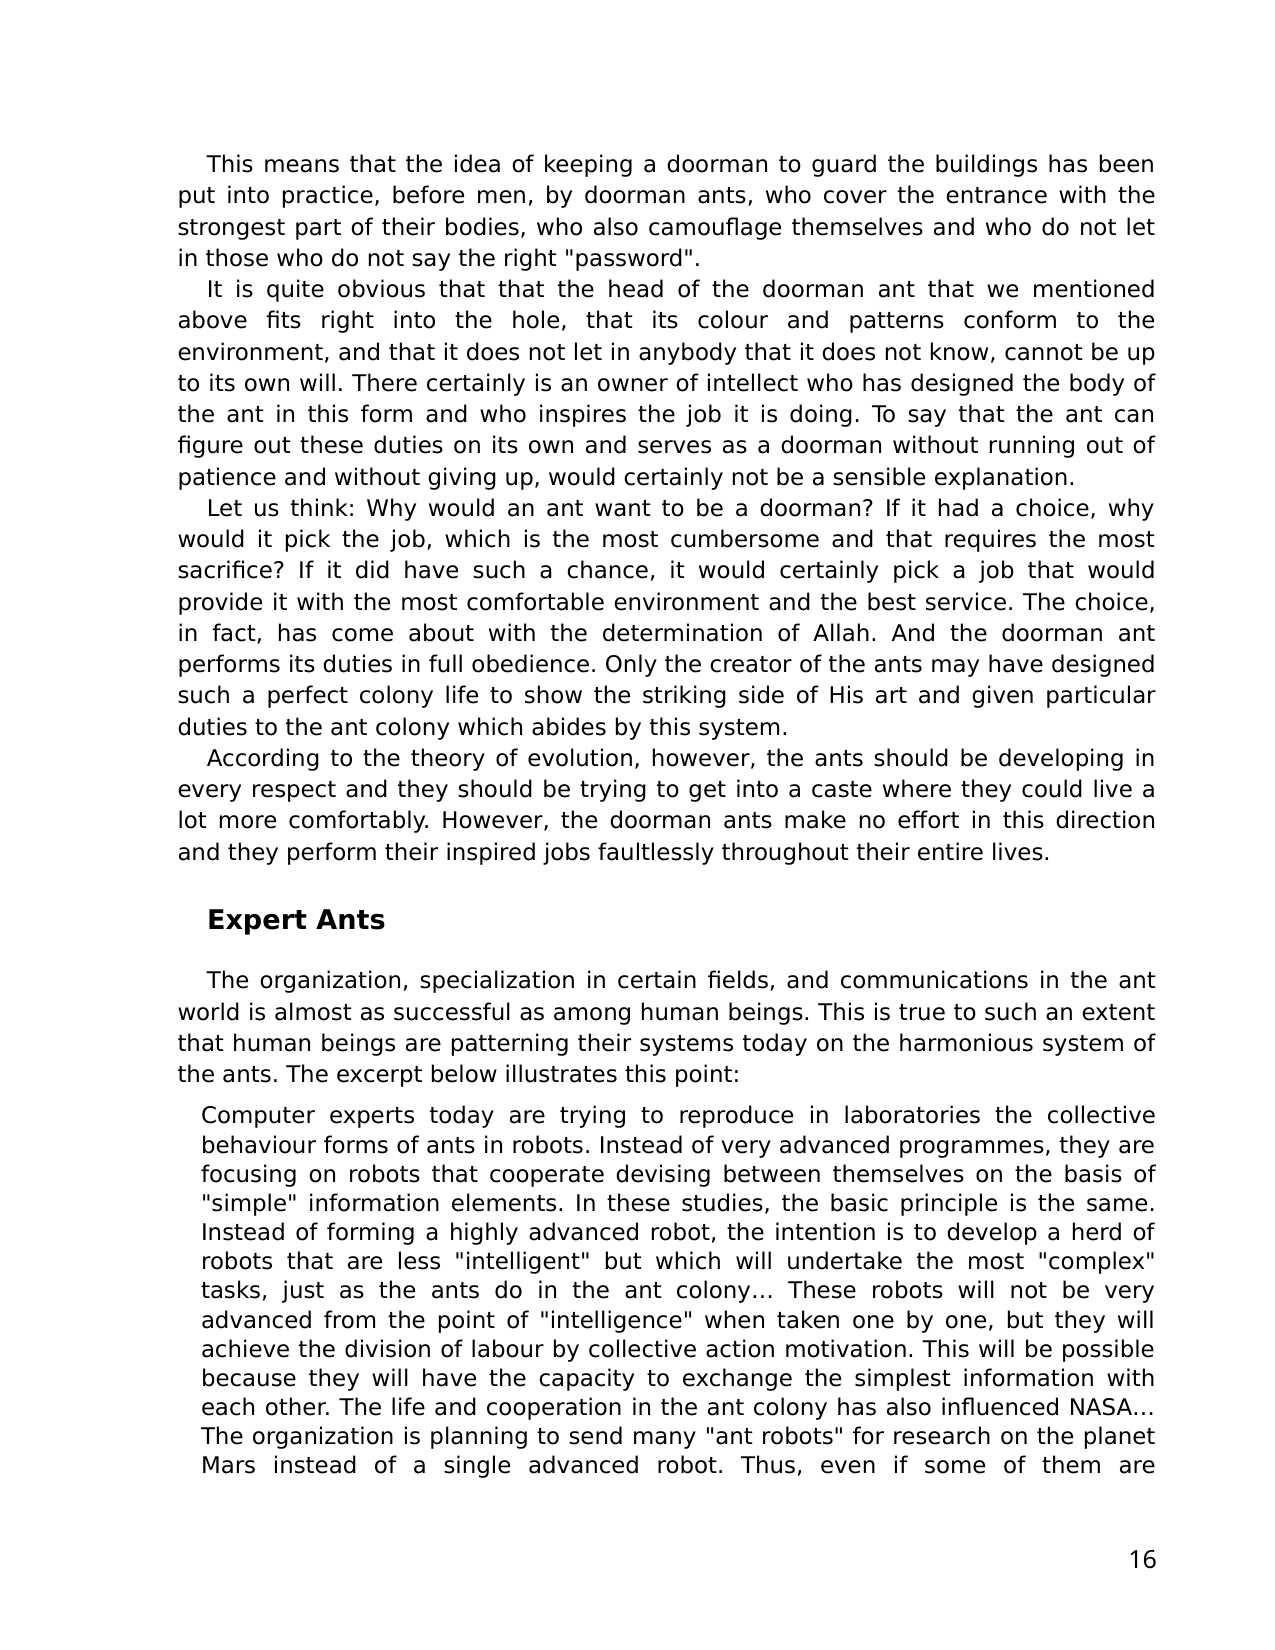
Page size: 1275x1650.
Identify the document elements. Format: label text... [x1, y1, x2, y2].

text This means that the idea of keeping a doorman to guard the buildings has been put into practice, before men, by doorman ants, who cover the entrance with the strongest part of their bodies, who also camouflage themselves and who do not let in those who do not say the right "password". [177, 148, 1157, 273]
text The organization, specialization in certain fields, and communications in the ant world is almost as successful as among human beings. This is true to such an extent that human beings are patterning their systems today on the harmonious system of the ants. The excerpt below illustrates this point: [177, 964, 1157, 1089]
text It is quite obvious that that the head of the doorman ant that we mentioned above fits right into the hole, that its colour and patterns conform to the environment, and that it does not let in anybody that it does not know, cannot be up to its own will. There certainly is an owner of intellect who has designed the body of the ant in this form and who inspires the job it is doing. To say that the ant can figure out these duties on its own and serves as a doorman without running out of patience and without giving up, would certainly not be a sensible explanation. [177, 273, 1157, 491]
text Computer experts today are trying to reproduce in laboratories the collective behaviour forms of ants in robots. Instead of very advanced programmes, they are focusing on robots that cooperate devising between themselves on the basis of "simple" information elements. In these studies, the basic principle is the same. Instead of forming a highly advanced robot, the intention is to develop a herd of robots that are less "intelligent" but which will undertake the most "complex" tasks, just as the ants do in the ant colony… These robots will not be very advanced from the point of "intelligence" when taken one by one, but they will achieve the division of labour by collective action motivation. This will be possible because they will have the capacity to exchange the simplest information with each other. The life and cooperation in the ant colony has also influenced NASA… The organization is planning to send many "ant robots" for research on the planet Mars instead of a single advanced robot. Thus, even if some of them are [201, 1101, 1157, 1480]
text Let us think: Why would an ant want to be a doorman? If it had a choice, why would it pick the job, which is the most cumbersome and that requires the most sacrifice? If it did have such a chance, it would certainly pick a job that would provide it with the most comfortable environment and the best service. The choice, in fact, has come about with the determination of Allah. And the doorman ant performs its duties in full obedience. Only the creator of the ants may have designed such a perfect colony life to show the striking side of His art and given particular duties to the ant colony which abides by this system. [177, 491, 1157, 741]
text According to the theory of evolution, however, the ants should be developing in every respect and they should be trying to get into a caste where they could live a lot more comfortably. However, the doorman ants make no effort in this direction and they perform their inspired jobs faultlessly throughout their entire lives. [177, 741, 1157, 866]
text Expert Ants [177, 904, 1157, 936]
